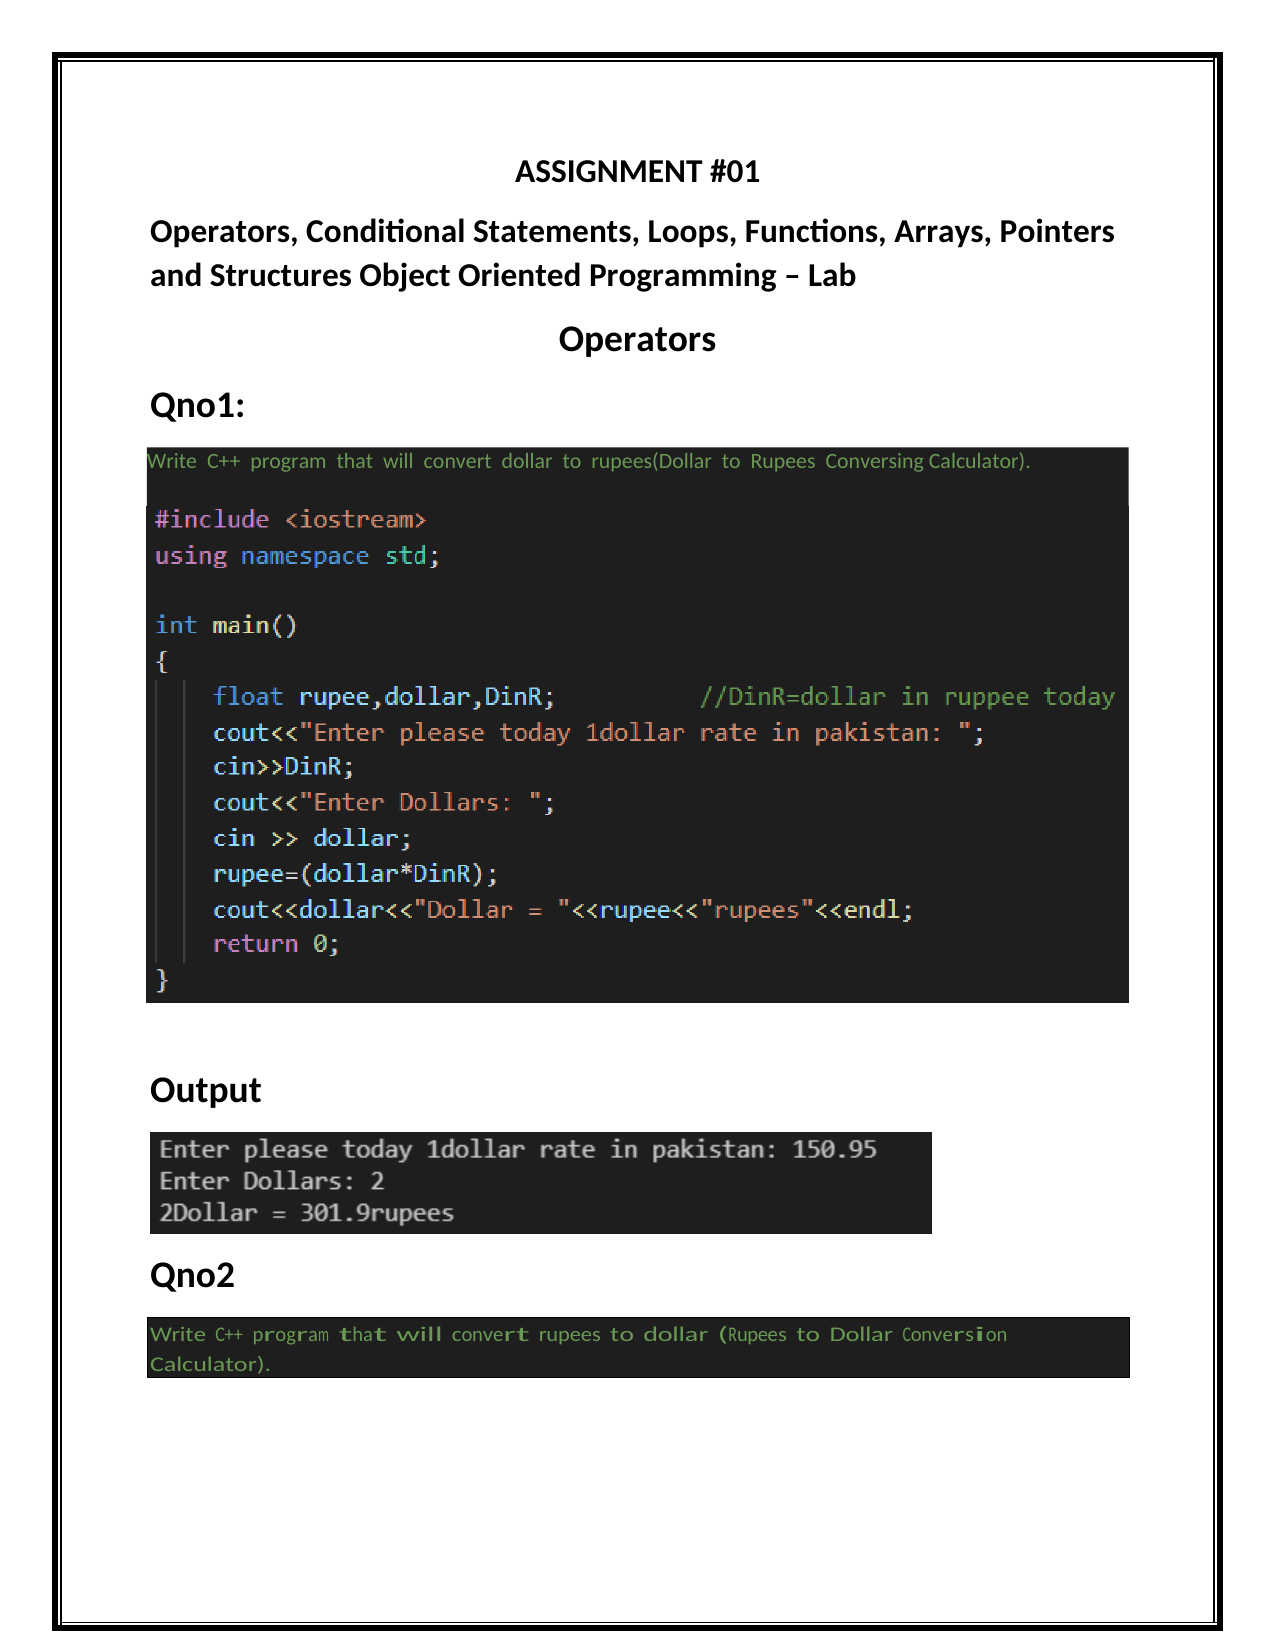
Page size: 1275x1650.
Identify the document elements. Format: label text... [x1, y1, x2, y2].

text Operators, Conditional Statements, Loops, Functions, Arrays, Pointers and Structures Object Oriented Programming – Lab [150, 211, 1156, 295]
text Output [150, 1066, 1204, 1112]
picture [150, 1132, 932, 1234]
picture [146, 507, 1129, 1003]
text Qno2 [150, 1146, 1204, 1297]
text Qno1: [150, 381, 1204, 427]
text Operators [558, 315, 1204, 361]
text ASSIGNMENT #01 [211, 150, 1065, 191]
